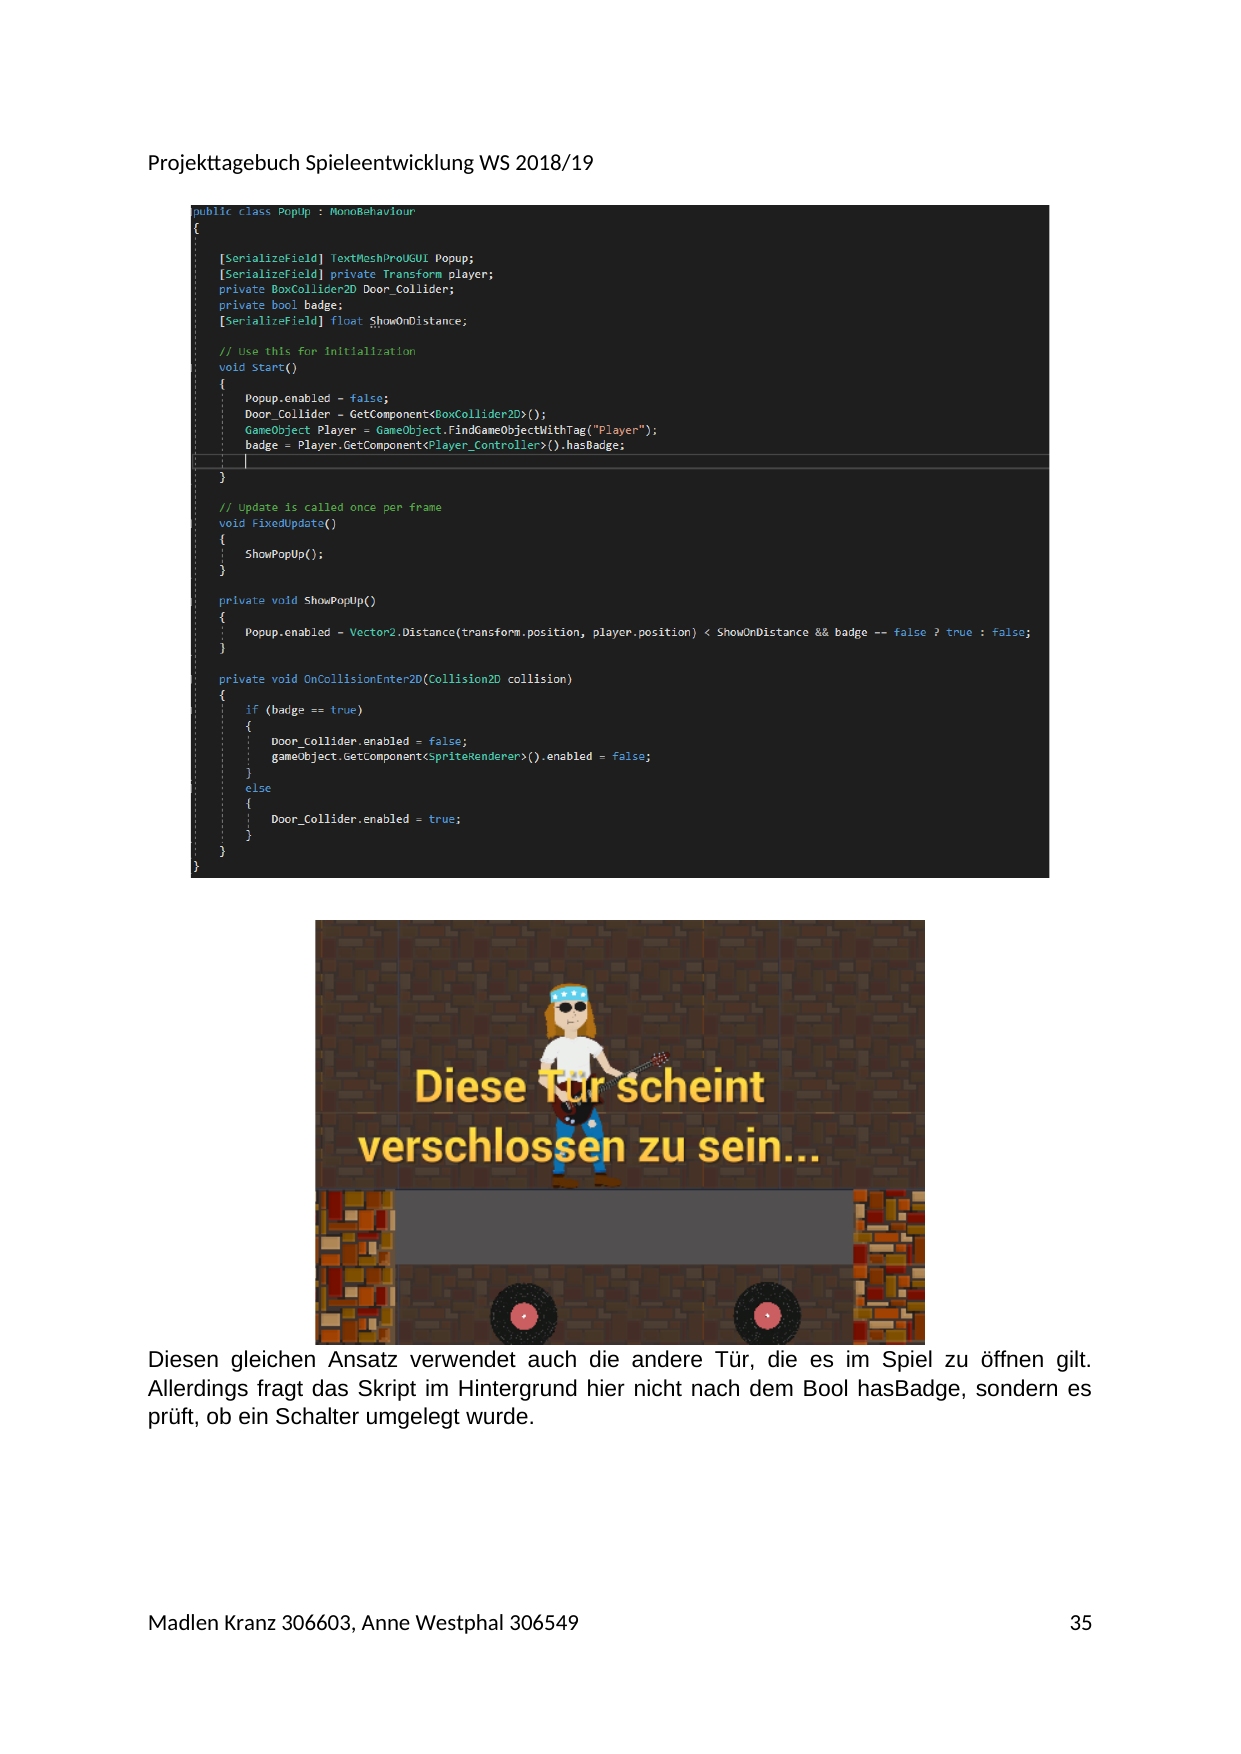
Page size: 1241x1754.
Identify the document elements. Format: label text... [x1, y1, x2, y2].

picture [190, 205, 1050, 878]
picture [315, 920, 925, 1345]
text Diesen gleichen Ansatz verwendet auch die andere Tür, die es im Spiel zu öffnen gilt. Allerdings fragt das Skript im Hintergrund hier nicht nach dem Bool hasBadge, sondern es prüft, ob ein Schalter umgelegt wurde. [148, 920, 1093, 1429]
